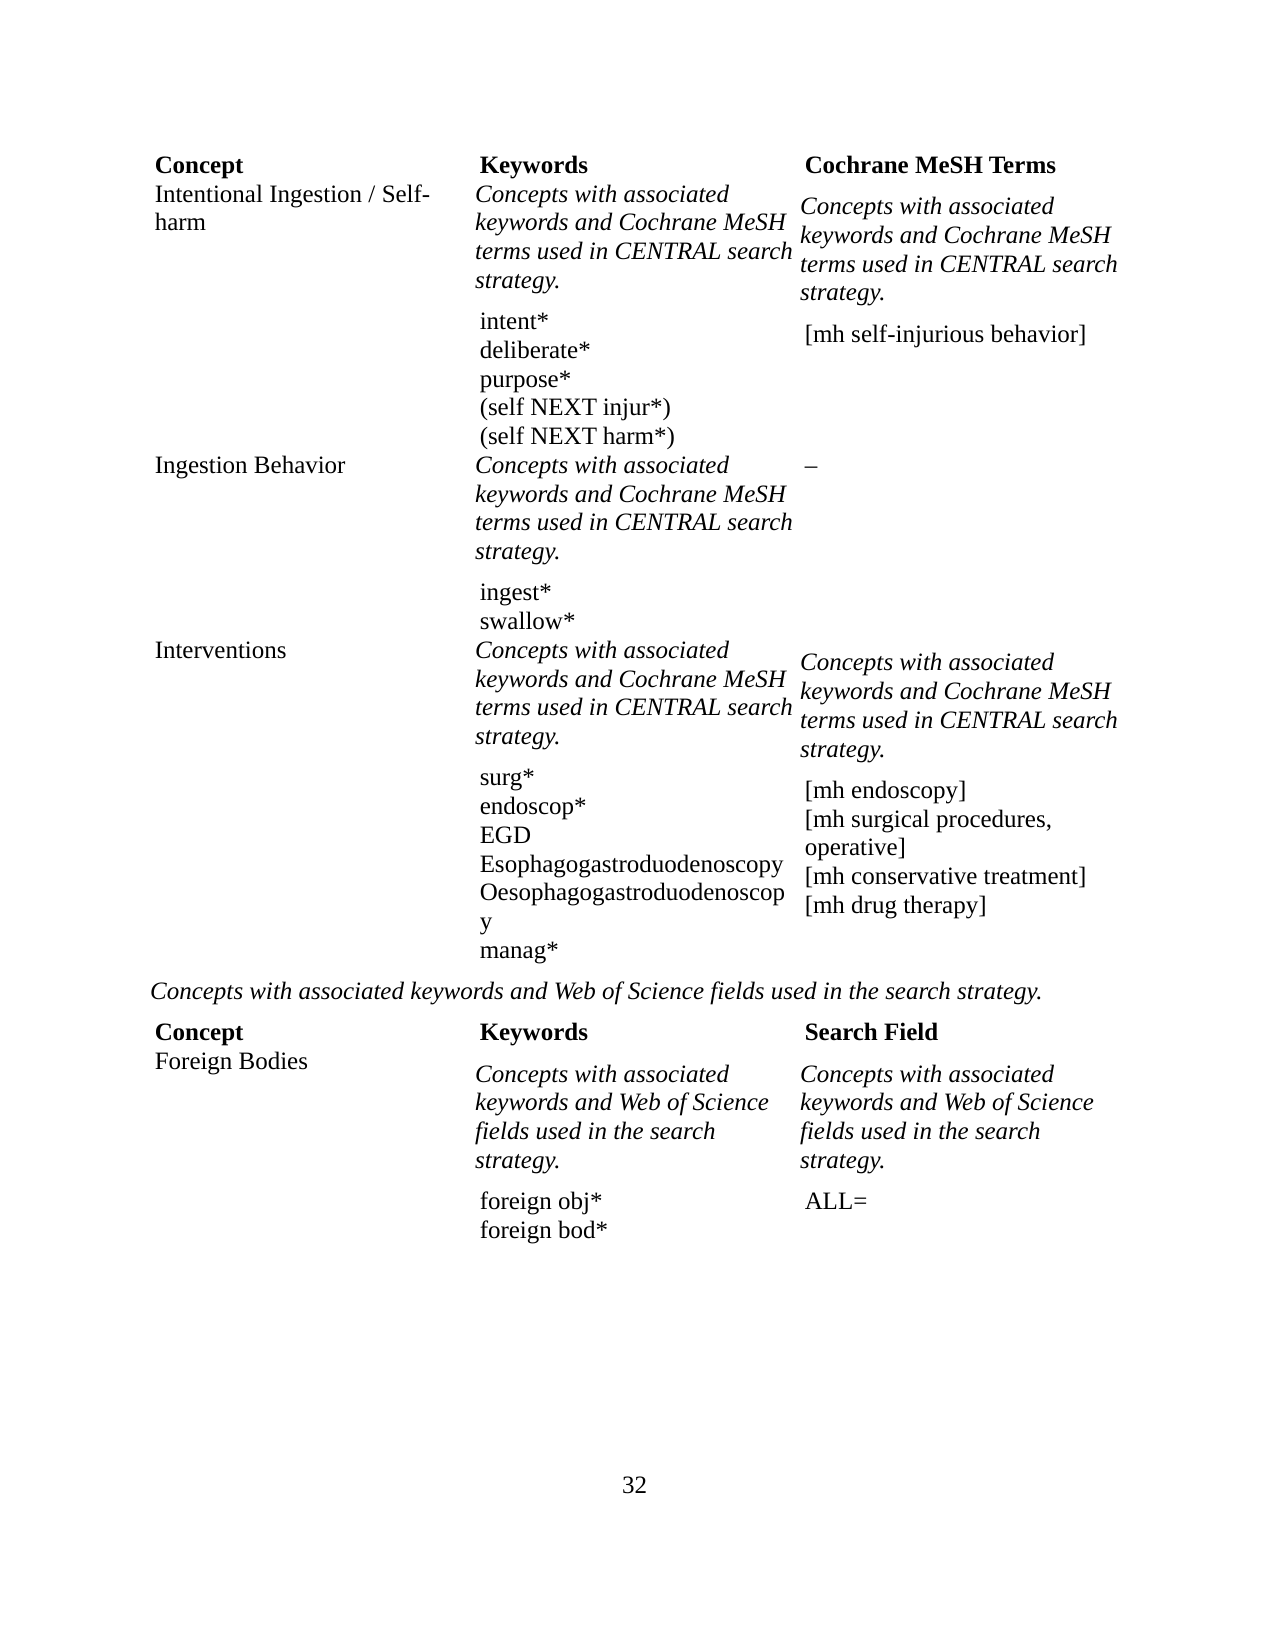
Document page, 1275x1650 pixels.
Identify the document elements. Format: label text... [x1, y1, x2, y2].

table_header Keywords [475, 1018, 800, 1046]
table_cell [800, 919, 1125, 964]
table_cell Ingestion Behavior [150, 450, 475, 635]
table_cell [mh conservative treatment] [800, 861, 1125, 890]
table_cell [mh surgical procedures, operative] [800, 804, 1125, 861]
table_cell EGD [475, 820, 800, 849]
table_cell (self NEXT injur*) [475, 393, 800, 421]
table_cell Intentional Ingestion / Self-harm [150, 179, 475, 450]
table_cell [800, 1215, 1125, 1244]
table_cell swallow* [475, 606, 800, 635]
table_cell Concepts with associated keywords and Cochrane MeSH terms used in CENTRAL search strategy. [475, 450, 800, 578]
table_cell – [800, 450, 1125, 635]
table_cell Concepts with associated keywords and Web of Science fields used in the search strategy. [800, 1046, 1125, 1186]
table_cell Interventions [150, 635, 475, 964]
table_header foreign obj* [475, 1186, 800, 1215]
table_header ingest* [475, 578, 800, 606]
table_cell Concepts with associated keywords and Cochrane MeSH terms used in CENTRAL search strategy. [475, 179, 800, 306]
table_header ALL= [800, 1186, 1125, 1215]
table_cell Concepts with associated keywords and Web of Science fields used in the search strategy. [475, 1046, 800, 1186]
table_cell purpose* [475, 364, 800, 392]
table_cell Foreign Bodies [150, 1046, 475, 1244]
table_header Concept [150, 150, 475, 179]
table_header intent* [475, 306, 800, 335]
table_cell Esophagogastroduodenoscopy [475, 849, 800, 877]
table_header [mh self-injurious behavior] [800, 319, 1125, 347]
table_header [mh endoscopy] [800, 775, 1125, 804]
table_cell Concepts with associated keywords and Cochrane MeSH terms used in CENTRAL search strategy. [800, 635, 1125, 775]
table_header Keywords [475, 150, 800, 179]
table_cell [800, 347, 1125, 450]
text Concepts with associated keywords and Web of Science fields used in the search strategy. [150, 976, 1125, 1005]
table_cell endoscop* [475, 791, 800, 820]
table_cell deliberate* [475, 335, 800, 364]
table_cell Oesophagogastroduodenoscopy [475, 878, 800, 935]
table_cell Concepts with associated keywords and Cochrane MeSH terms used in CENTRAL search strategy. [475, 635, 800, 763]
table_cell [mh drug therapy] [800, 890, 1125, 919]
table_header Concept [150, 1018, 475, 1046]
table_header surg* [475, 763, 800, 791]
table_cell foreign bod* [475, 1215, 800, 1244]
table_header Search Field [800, 1018, 1125, 1046]
table_cell (self NEXT harm*) [475, 421, 800, 450]
table_header Cochrane MeSH Terms [800, 150, 1125, 179]
table_cell manag* [475, 935, 800, 964]
table_cell Concepts with associated keywords and Cochrane MeSH terms used in CENTRAL search strategy. [800, 179, 1125, 319]
